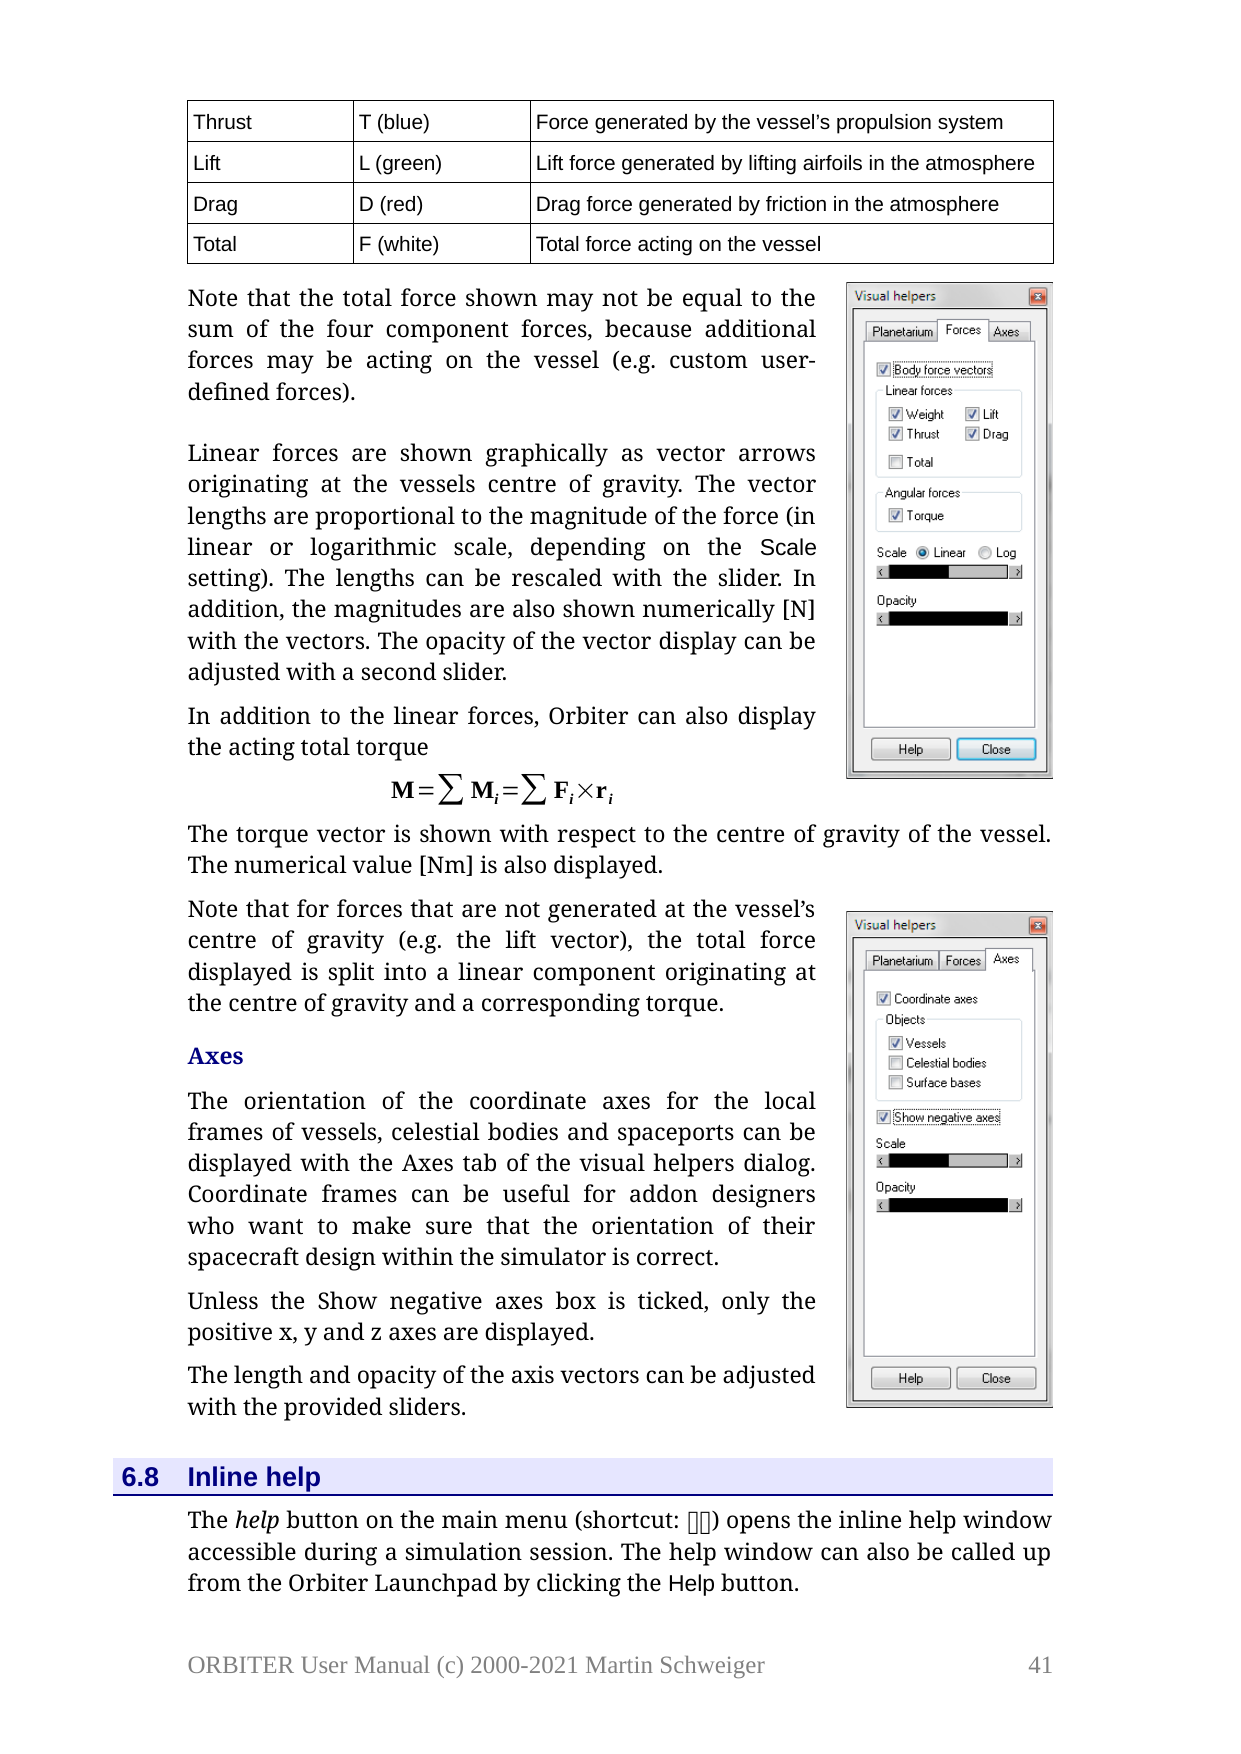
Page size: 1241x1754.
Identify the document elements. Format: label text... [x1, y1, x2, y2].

text Unless the Show negative axes box is ticked, only the positive x, y and z axes are displayed. [187, 1284, 846, 1347]
table_cell T (blue) [354, 101, 530, 141]
table_cell Force generated by the vessel’s propulsion system [531, 101, 1053, 141]
table_cell Lift force generated by lifting airfoils in the atmosphere [531, 142, 1053, 182]
text The length and opacity of the axis vectors can be adjusted with the provided sliders. [187, 1359, 1053, 1421]
table_cell Drag force generated by friction in the atmosphere [531, 183, 1053, 223]
subtitle Axes [187, 1040, 846, 1071]
text The torque vector is shown with respect to the centre of gravity of the vessel. The numerical value [Nm] is also displayed. [187, 818, 1053, 880]
text Note that for forces that are not generated at the vessel’s centre of gravity (e.g. the lift vector), the total force displayed is split into a linear component originating at the centre of gravity and a corresponding torque. [187, 892, 1053, 1017]
table_cell Drag [188, 183, 353, 223]
table_cell L (green) [354, 142, 530, 182]
picture [846, 282, 1053, 779]
table_cell Lift [188, 142, 353, 182]
table_cell Total force acting on the vessel [531, 224, 1053, 263]
text The help button on the main menu (shortcut: ) opens the inline help window accessible during a simulation session. The help window can also be called up from the Orbiter Launchpad by clicking the Help button. [187, 1504, 1053, 1597]
table_cell Total [188, 224, 353, 263]
text Linear forces are shown graphically as vector arrows originating at the vessels centre of gravity. The vector lengths are proportional to the magnitude of the force (in linear or logarithmic scale, depending on the Scale setting). The lengths can be rescaled with the slider. In addition, the magnitudes are also shown numerically [N] with the vectors. The opacity of the vector display can be adjusted with a second slider. [187, 437, 846, 687]
text Note that the total force shown may not be equal to the sum of the four component forces, because additional forces may be acting on the vessel (e.g. custom user-defined forces). [187, 281, 1053, 406]
table_cell F (white) [354, 224, 530, 263]
table_cell D (red) [354, 183, 530, 223]
text In addition to the linear forces, Orbiter can also display the acting total torque [187, 699, 846, 762]
table_cell Thrust [188, 101, 353, 141]
text The orientation of the coordinate axes for the local frames of vessels, celestial bodies and spaceports can be displayed with the Axes tab of the visual helpers dialog. Coordinate frames can be useful for addon designers who want to make sure that the orientation of their spacecraft design within the simulator is correct. [187, 1084, 846, 1272]
picture [846, 911, 1053, 1408]
subtitle Inline help [113, 1458, 1053, 1494]
